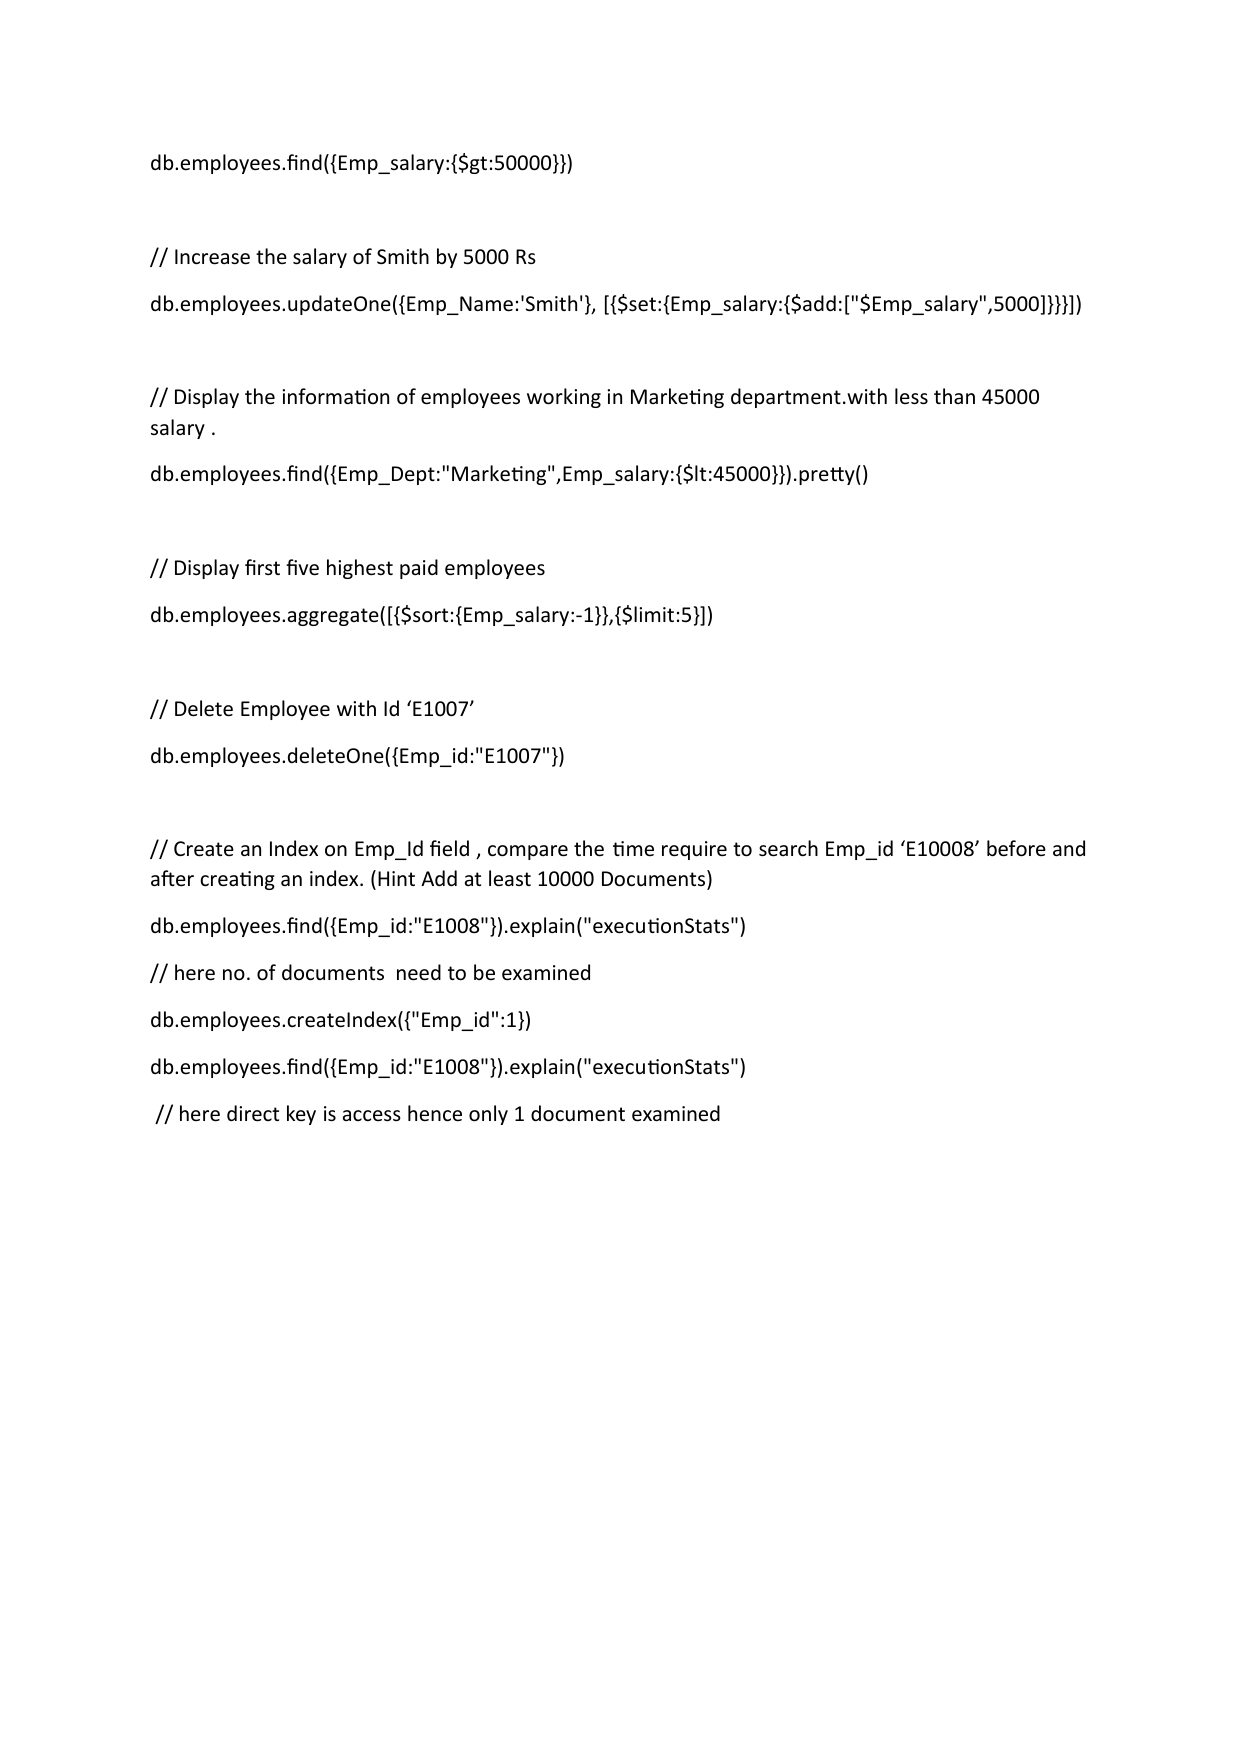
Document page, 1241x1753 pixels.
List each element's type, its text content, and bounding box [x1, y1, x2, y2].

text / [150, 242, 159, 265]
text / here direct key is access hence only 1 document examined [164, 1099, 744, 1127]
text / [155, 1106, 164, 1127]
text db.employees.ﬁnd({Emp_Dept:"Markeꢁng",Emp_salary:{$lt:45000}}).preꢀy() [150, 459, 896, 487]
text / [150, 834, 159, 857]
text / [150, 382, 159, 405]
text / [150, 701, 159, 722]
text / Display the informaꢁon of employees working in Markeꢁng department.with less than 45000 [159, 382, 1062, 410]
text / [150, 553, 159, 576]
text / [150, 693, 159, 717]
text db.employees.aggregate([{$sort:{Emp_salary:-1}},{$limit:5}]) [150, 600, 741, 628]
text db.employees.updateOne({Emp_Name:'Smith'}, [{$set:{Emp_salary:{$add:["$Emp_salary",5000]}}}]) [150, 288, 1107, 317]
text / [150, 249, 159, 270]
text / here no. of documents need to be examined [159, 958, 615, 986]
text / [150, 389, 159, 410]
text db.employees.deleteOne({Emp_id:"E1007"}) [150, 741, 592, 769]
text / [150, 841, 159, 862]
text / [155, 1099, 164, 1122]
text / Delete Employee with Id ‘E1007’ [159, 693, 499, 722]
text / Display ﬁrst ﬁve highest paid employees [159, 553, 569, 581]
text db.employees.createIndex({"Emp_id":1}) [150, 1005, 558, 1033]
text aﬅer creaꢁng an index. (Hint Add at least 10000 Documents) [150, 864, 737, 892]
text / Create an Index on Emp_Id ﬁeld , compare the ꢁme require to search Emp_id ‘E10008’ before and [159, 834, 1107, 862]
text / Increase the salary of Smith by 5000 Rs [159, 242, 561, 270]
text / [150, 560, 159, 581]
text db.employees.ﬁnd({Emp_salary:{$gt:50000}}) [150, 148, 600, 176]
text salary . [150, 412, 241, 441]
text / [150, 958, 159, 981]
text db.employees.ﬁnd({Emp_id:"E1008"}).explain("execuꢁonStats") [150, 1052, 773, 1080]
text / [150, 965, 159, 986]
text db.employees.ﬁnd({Emp_id:"E1008"}).explain("execuꢁonStats") [150, 911, 773, 939]
